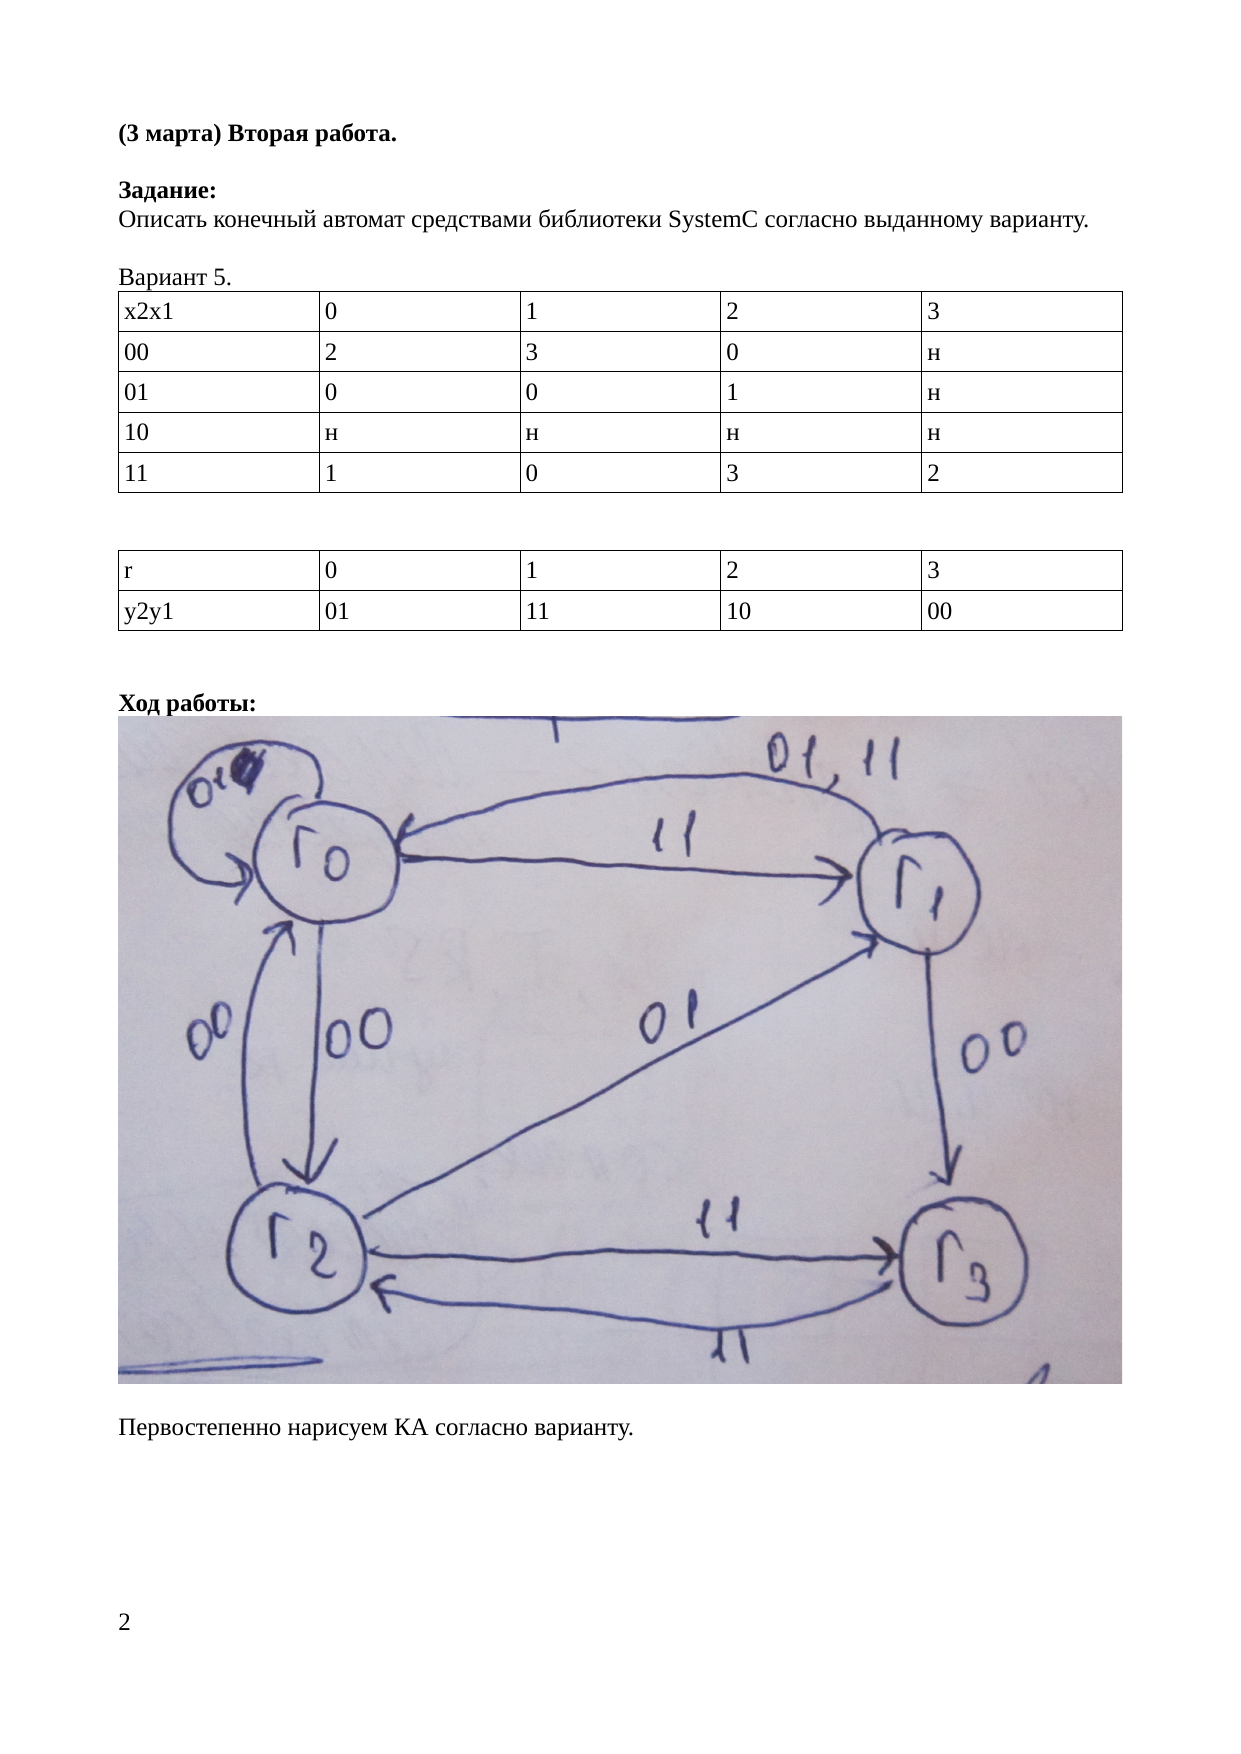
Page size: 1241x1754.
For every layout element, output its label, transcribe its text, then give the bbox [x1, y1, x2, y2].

table_cell 00 [119, 332, 319, 371]
table_header 2 [721, 551, 921, 590]
table_cell 0 [521, 372, 720, 412]
table_header x2x1 [119, 292, 319, 331]
text Вариант 5. [118, 262, 1122, 291]
table_cell 11 [119, 453, 319, 492]
table_cell 1 [721, 372, 921, 412]
table_cell н [922, 332, 1122, 371]
table_cell 2 [922, 453, 1122, 492]
table_header 3 [922, 292, 1122, 331]
table_cell 0 [320, 372, 520, 412]
table_cell н [521, 413, 720, 452]
table_cell н [721, 413, 921, 452]
table_cell н [320, 413, 520, 452]
table_cell 11 [521, 591, 720, 630]
table_header 2 [721, 292, 921, 331]
table_header 0 [320, 551, 520, 590]
table_header 1 [521, 292, 720, 331]
text Первостепенно нарисуем КА согласно варианту. [118, 1412, 1122, 1441]
table_cell 0 [721, 332, 921, 371]
table_cell н [922, 413, 1122, 452]
table_cell 10 [119, 413, 319, 452]
table_cell 0 [521, 453, 720, 492]
table_cell 10 [721, 591, 921, 630]
table_cell 01 [119, 372, 319, 412]
table_header 0 [320, 292, 520, 331]
table_cell 3 [721, 453, 921, 492]
text Задание: [118, 176, 1122, 204]
table_cell y2y1 [119, 591, 319, 630]
table_header r [119, 551, 319, 590]
text Ход работы: [118, 688, 1122, 716]
table_cell 1 [320, 453, 520, 492]
table_cell н [922, 372, 1122, 412]
picture [118, 716, 1123, 1384]
table_cell 00 [922, 591, 1122, 630]
table_cell 3 [521, 332, 720, 371]
table_cell 2 [320, 332, 520, 371]
table_cell 01 [320, 591, 520, 630]
table_header 3 [922, 551, 1122, 590]
text Описать конечный автомат средствами библиотеки SystemC согласно выданному варианту. [118, 204, 1122, 233]
text (3 марта) Вторая работа. [118, 118, 1122, 147]
table_header 1 [521, 551, 720, 590]
